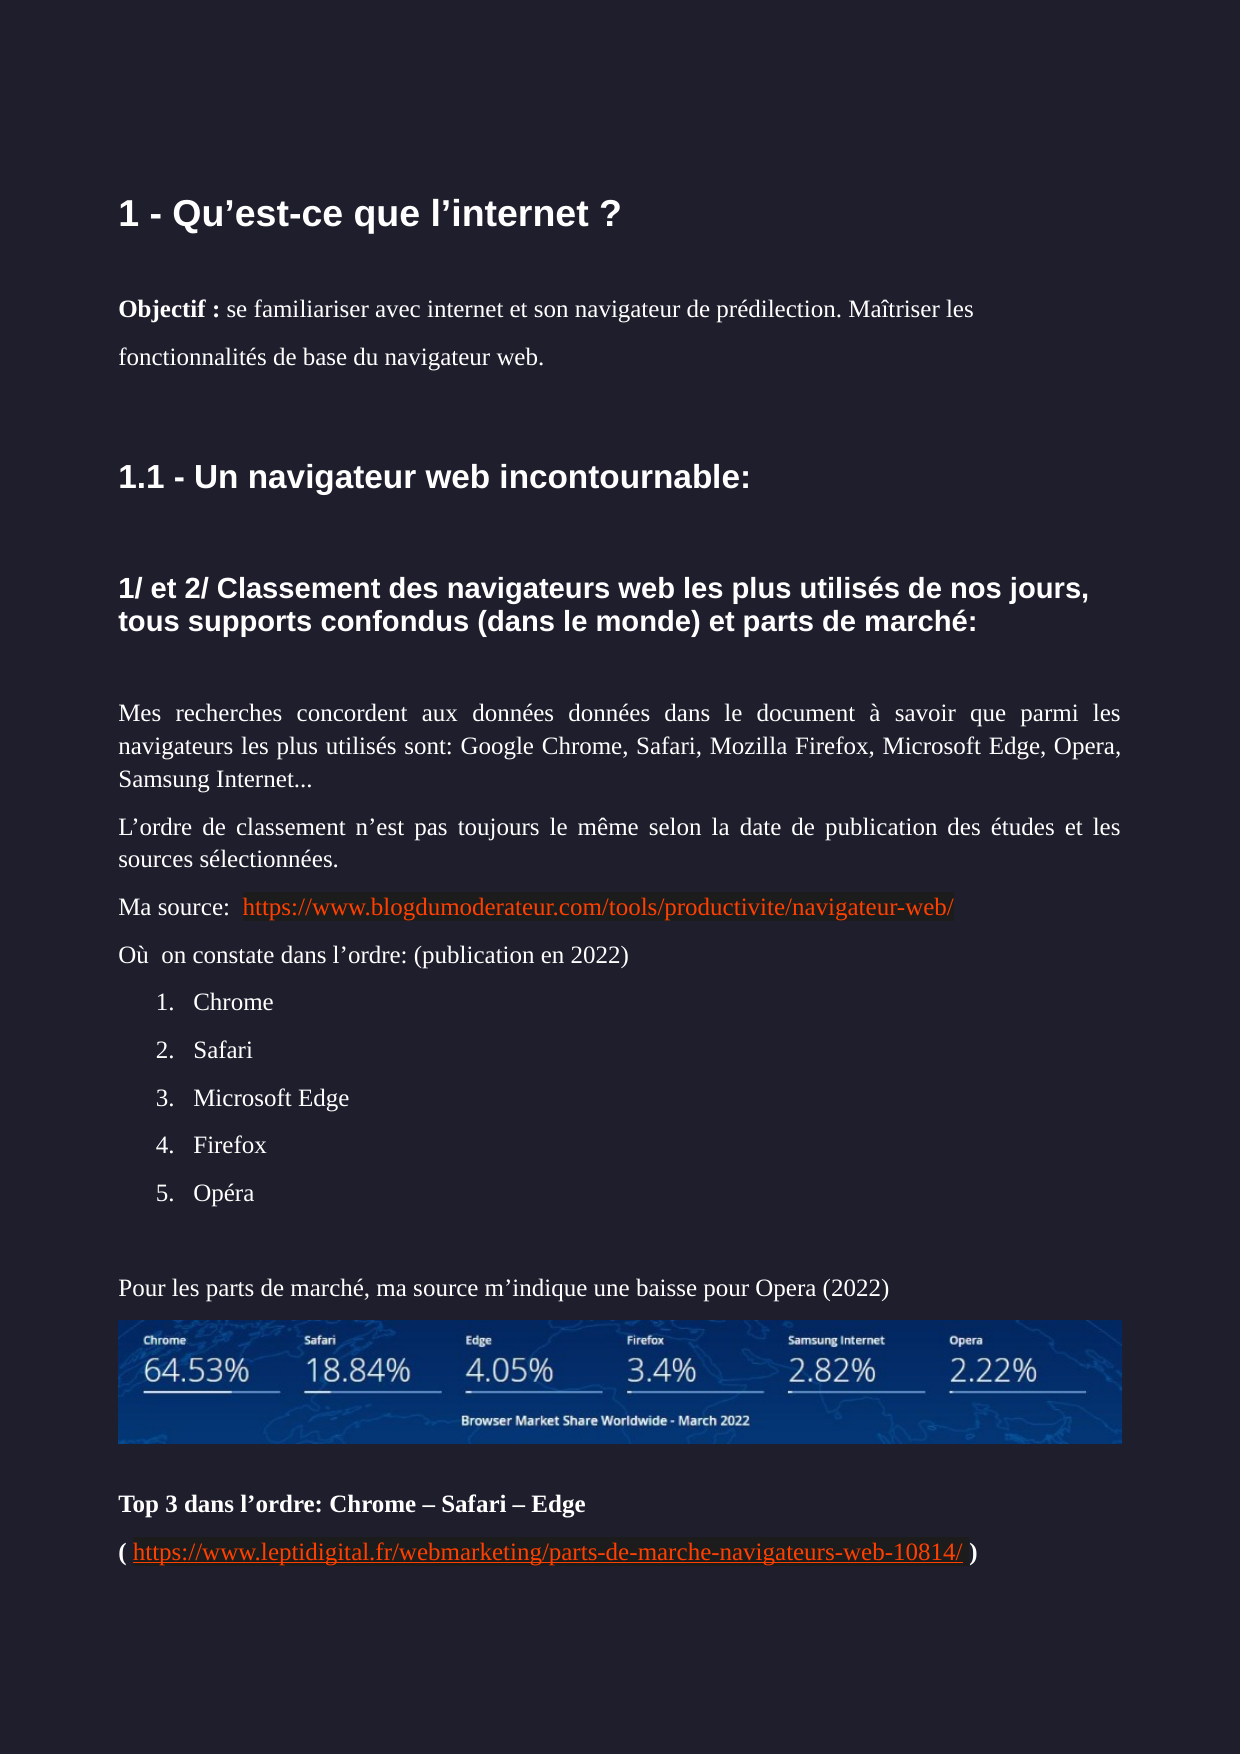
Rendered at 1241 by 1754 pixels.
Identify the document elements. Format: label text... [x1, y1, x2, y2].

list Safari [156, 1035, 1122, 1064]
list Firefox [156, 1130, 1122, 1159]
text ( https://www.leptidigital.fr/webmarketing/parts-de-marche-navigateurs-web-10814/ ) [118, 1537, 1122, 1566]
subtitle 1.1 - Un navigateur web incontournable: [118, 458, 1122, 496]
list Chrome [156, 987, 1122, 1016]
text Ma source: https://www.blogdumoderateur.com/tools/productivite/navigateur-web/ [118, 892, 1122, 921]
text Top 3 dans l’ordre: Chrome – Safari – Edge [118, 1489, 1122, 1518]
text Où on constate dans l’ordre: (publication en 2022) [118, 940, 1122, 968]
text Objectif : se familiariser avec internet et son navigateur de prédilection. Maîtriser les [118, 294, 1122, 323]
text fonctionnalités de base du navigateur web. [118, 342, 1122, 370]
subtitle 1/ et 2/ Classement des navigateurs web les plus utilisés de nos jours, tous supports confondus (dans le monde) et parts de marché: [118, 571, 1122, 638]
text L’ordre de classement n’est pas toujours le même selon la date de publication des études et les sources sélectionnées. [118, 812, 1122, 873]
list Microsoft Edge [156, 1083, 1122, 1111]
picture [118, 1320, 1123, 1444]
list Opéra [156, 1178, 1122, 1207]
text Pour les parts de marché, ma source m’indique une baisse pour Opera (2022) [118, 1273, 1122, 1302]
text Mes recherches concordent aux données données dans le document à savoir que parmi les navigateurs les plus utilisés sont: Google Chrome, Safari, Mozilla Firefox, Microsoft Edge, Opera, Samsung Internet... [118, 698, 1122, 793]
subtitle 1 - Qu’est-ce que l’internet ? [118, 191, 1122, 234]
